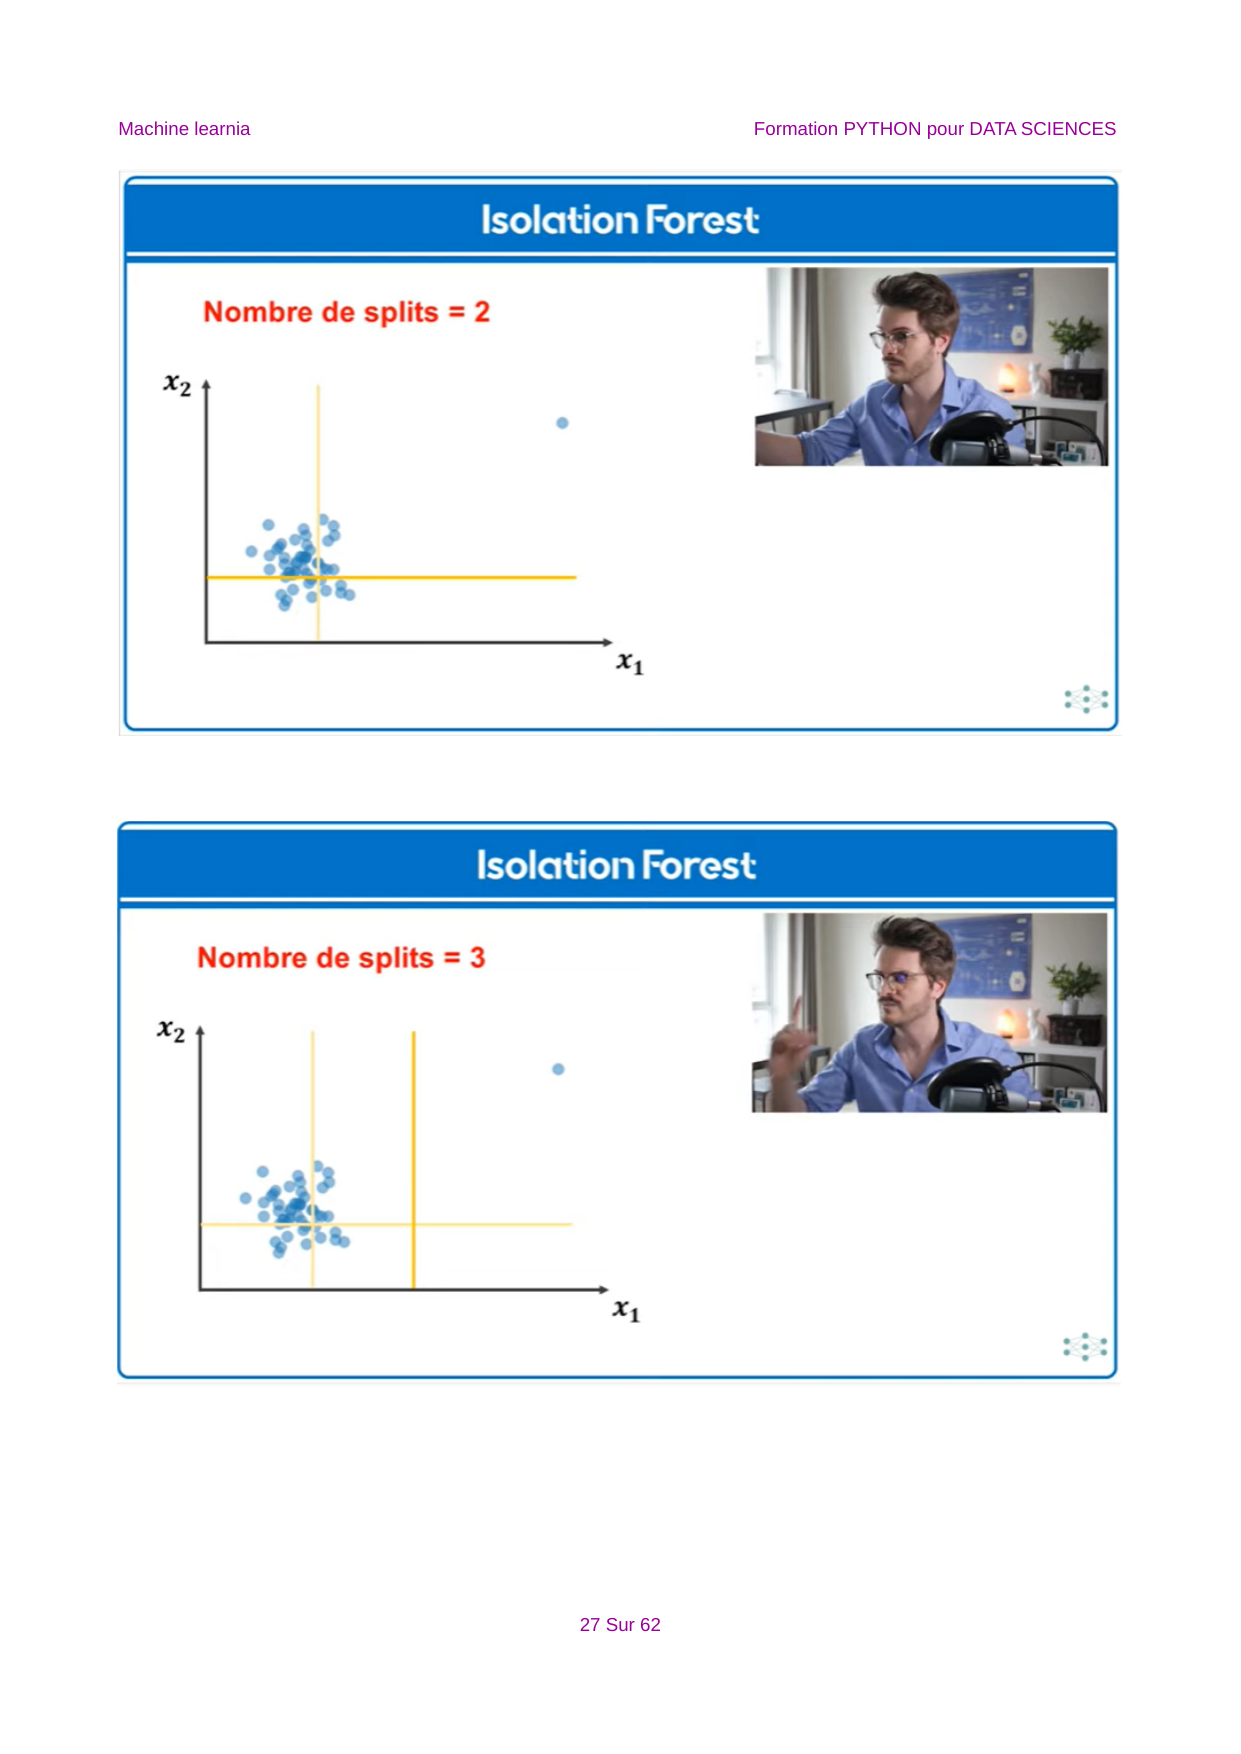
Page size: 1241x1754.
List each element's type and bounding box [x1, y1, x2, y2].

picture [118, 169, 1122, 736]
picture [116, 821, 1121, 1386]
